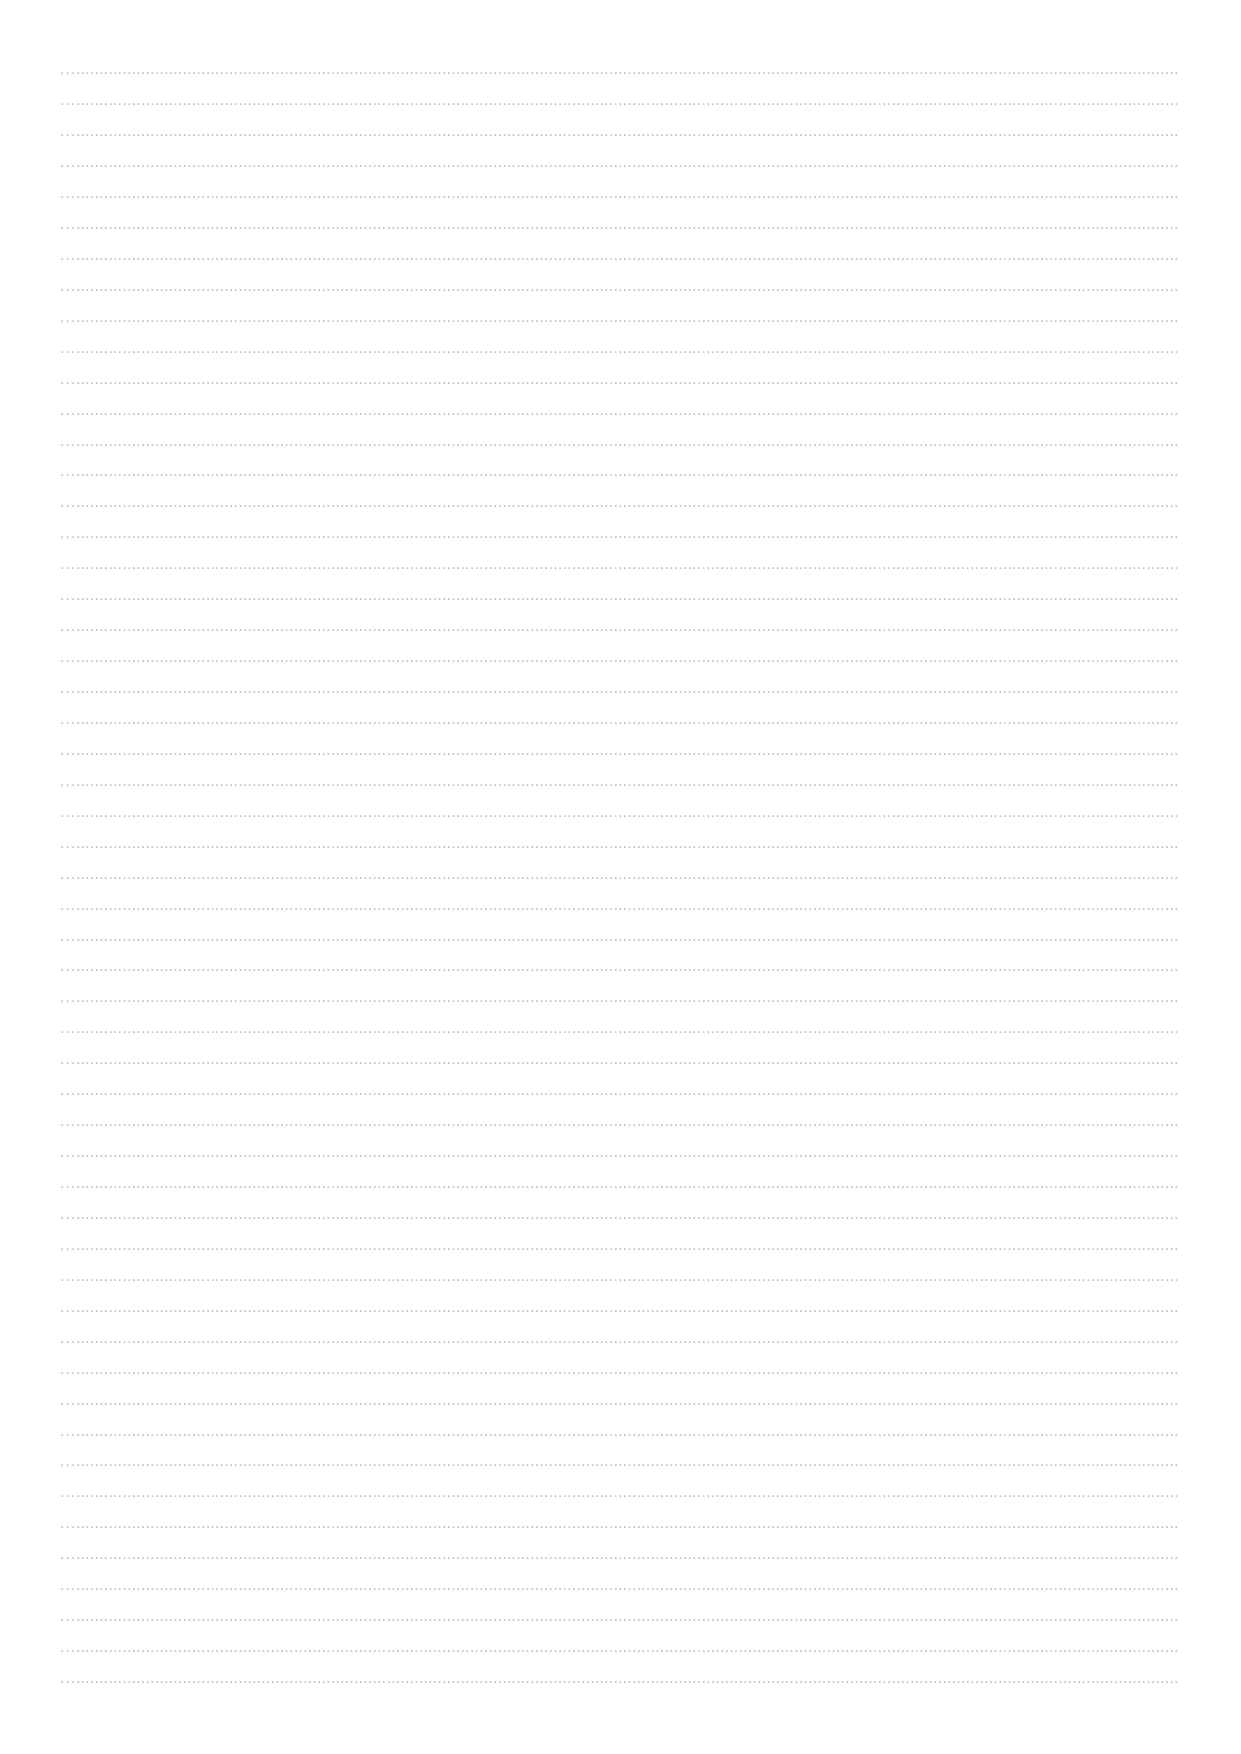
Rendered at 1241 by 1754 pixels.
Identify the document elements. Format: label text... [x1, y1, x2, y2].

text ….............................................................................................................................................................................................................................................. [59, 585, 1181, 604]
text ….............................................................................................................................................................................................................................................. [59, 1482, 1181, 1501]
text ….............................................................................................................................................................................................................................................. [59, 1606, 1181, 1625]
text ….............................................................................................................................................................................................................................................. [59, 740, 1181, 759]
text ….............................................................................................................................................................................................................................................. [59, 368, 1181, 388]
text ….............................................................................................................................................................................................................................................. [59, 461, 1181, 480]
text ….............................................................................................................................................................................................................................................. [59, 1389, 1181, 1408]
text ….............................................................................................................................................................................................................................................. [59, 616, 1181, 635]
text ….............................................................................................................................................................................................................................................. [59, 1297, 1181, 1316]
text ….............................................................................................................................................................................................................................................. [59, 832, 1181, 852]
text ….............................................................................................................................................................................................................................................. [59, 1018, 1181, 1037]
text ….............................................................................................................................................................................................................................................. [59, 771, 1181, 790]
text ….............................................................................................................................................................................................................................................. [59, 1668, 1181, 1687]
text ….............................................................................................................................................................................................................................................. [59, 956, 1181, 975]
text ….............................................................................................................................................................................................................................................. [59, 90, 1181, 109]
text ….............................................................................................................................................................................................................................................. [59, 894, 1181, 913]
text ….............................................................................................................................................................................................................................................. [59, 337, 1181, 357]
text ….............................................................................................................................................................................................................................................. [59, 1544, 1181, 1563]
text ….............................................................................................................................................................................................................................................. [59, 430, 1181, 449]
text ….............................................................................................................................................................................................................................................. [59, 1080, 1181, 1099]
text ….............................................................................................................................................................................................................................................. [59, 1049, 1181, 1068]
text ….............................................................................................................................................................................................................................................. [59, 1142, 1181, 1161]
text ….............................................................................................................................................................................................................................................. [59, 399, 1181, 418]
text ….............................................................................................................................................................................................................................................. [59, 925, 1181, 944]
text ….............................................................................................................................................................................................................................................. [59, 523, 1181, 542]
text ….............................................................................................................................................................................................................................................. [59, 802, 1181, 821]
text ….............................................................................................................................................................................................................................................. [59, 183, 1181, 202]
text ….............................................................................................................................................................................................................................................. [59, 1637, 1181, 1656]
text ….............................................................................................................................................................................................................................................. [59, 1204, 1181, 1223]
text ….............................................................................................................................................................................................................................................. [59, 214, 1181, 233]
text ….............................................................................................................................................................................................................................................. [59, 276, 1181, 295]
text ….............................................................................................................................................................................................................................................. [59, 121, 1181, 140]
text ….............................................................................................................................................................................................................................................. [59, 709, 1181, 728]
text ….............................................................................................................................................................................................................................................. [59, 987, 1181, 1006]
text ….............................................................................................................................................................................................................................................. [59, 1420, 1181, 1439]
text ….............................................................................................................................................................................................................................................. [59, 554, 1181, 573]
text ….............................................................................................................................................................................................................................................. [59, 1111, 1181, 1130]
text ….............................................................................................................................................................................................................................................. [59, 678, 1181, 697]
text ….............................................................................................................................................................................................................................................. [59, 245, 1181, 264]
text ….............................................................................................................................................................................................................................................. [59, 1266, 1181, 1285]
text ….............................................................................................................................................................................................................................................. [59, 1358, 1181, 1378]
text ….............................................................................................................................................................................................................................................. [59, 307, 1181, 326]
text ….............................................................................................................................................................................................................................................. [59, 1235, 1181, 1254]
text ….............................................................................................................................................................................................................................................. [59, 647, 1181, 666]
text ….............................................................................................................................................................................................................................................. [59, 1327, 1181, 1347]
text ….............................................................................................................................................................................................................................................. [59, 59, 1181, 78]
text ….............................................................................................................................................................................................................................................. [59, 1513, 1181, 1532]
text ….............................................................................................................................................................................................................................................. [59, 1173, 1181, 1192]
text ….............................................................................................................................................................................................................................................. [59, 1451, 1181, 1470]
text ….............................................................................................................................................................................................................................................. [59, 492, 1181, 511]
text ….............................................................................................................................................................................................................................................. [59, 152, 1181, 171]
text ….............................................................................................................................................................................................................................................. [59, 863, 1181, 883]
text ….............................................................................................................................................................................................................................................. [59, 1575, 1181, 1594]
